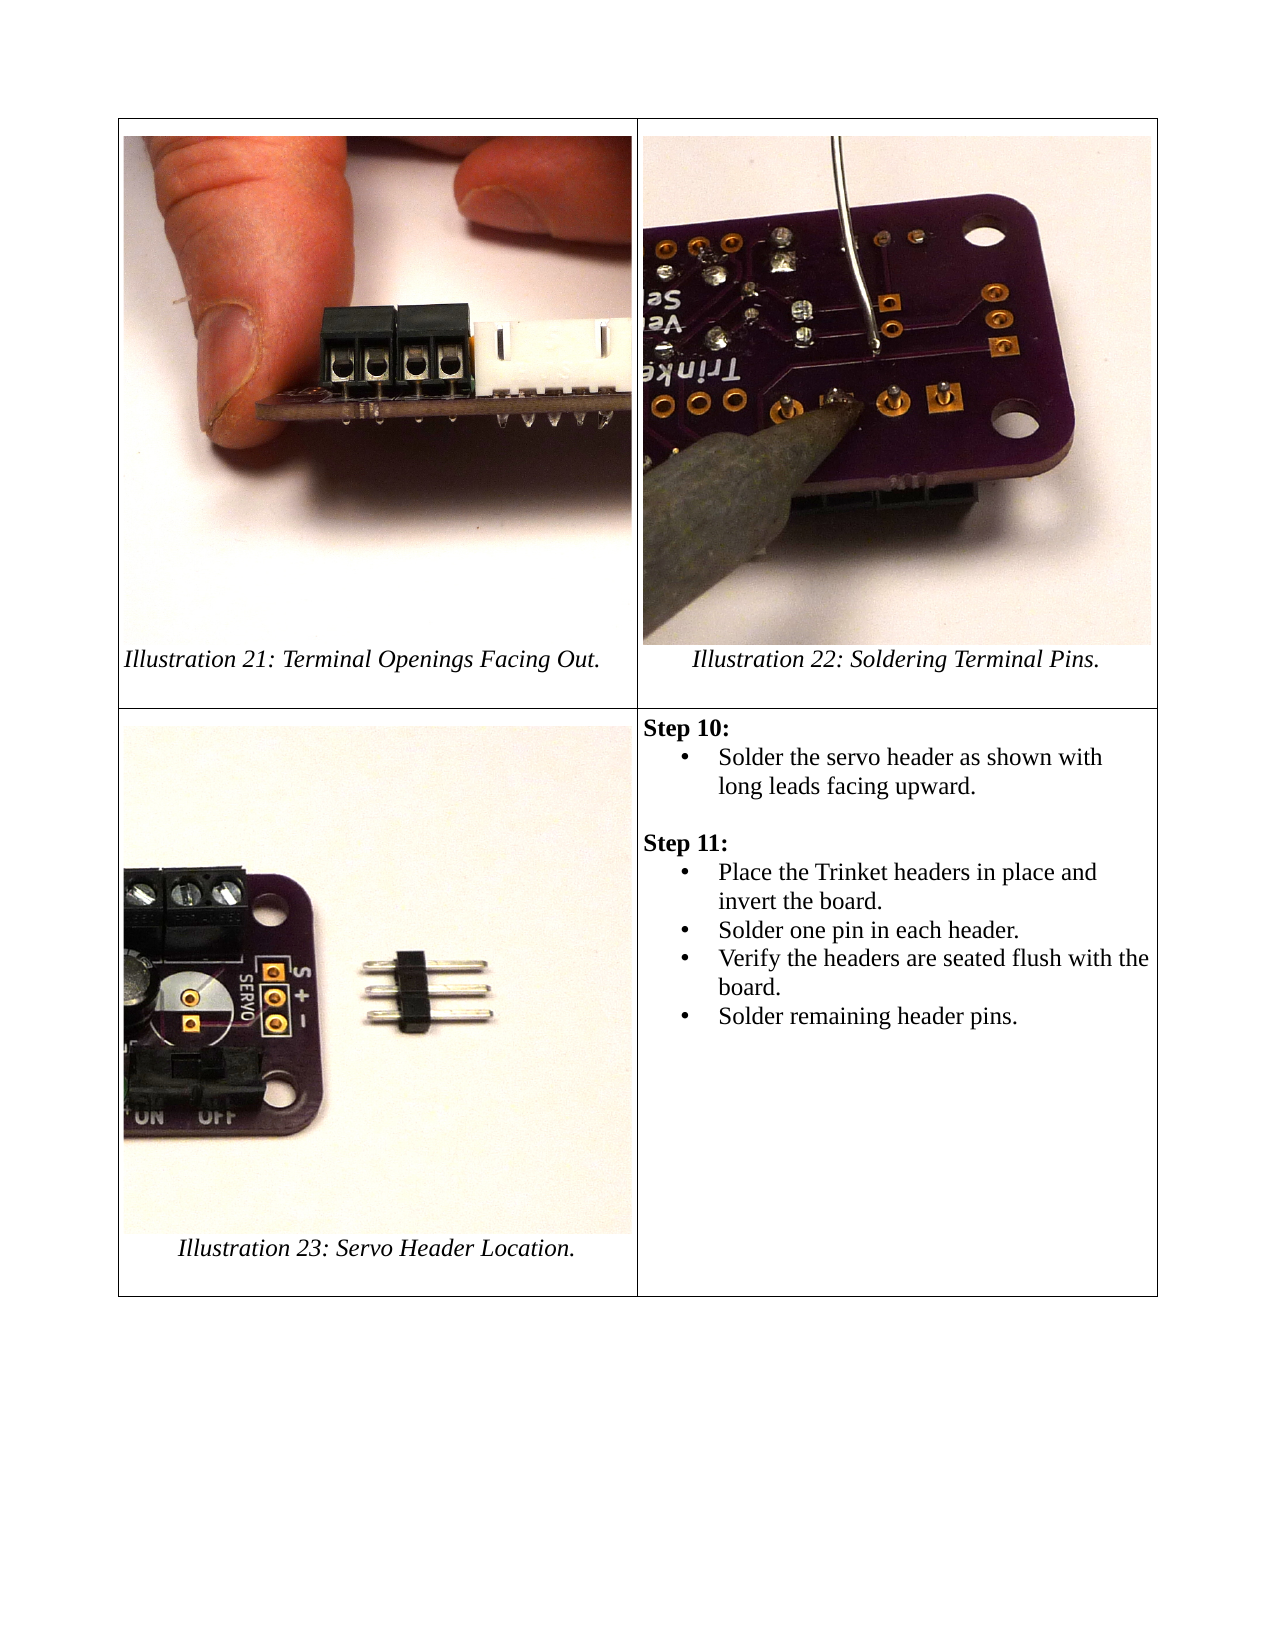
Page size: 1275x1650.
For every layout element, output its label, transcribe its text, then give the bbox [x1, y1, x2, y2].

table_cell Step 10: Solder the servo header as shown with long leads facing upward. Step 11: Place the Trinket headers in place and invert the board. Solder one pin in each header. Verify the headers are seated flush with the board. Solder remaining header pins. [638, 709, 1157, 1296]
picture [123, 136, 632, 645]
table_cell [638, 119, 1157, 708]
table_cell [119, 709, 637, 1296]
table_cell [119, 119, 637, 708]
picture [123, 726, 632, 1234]
picture [643, 136, 1152, 645]
